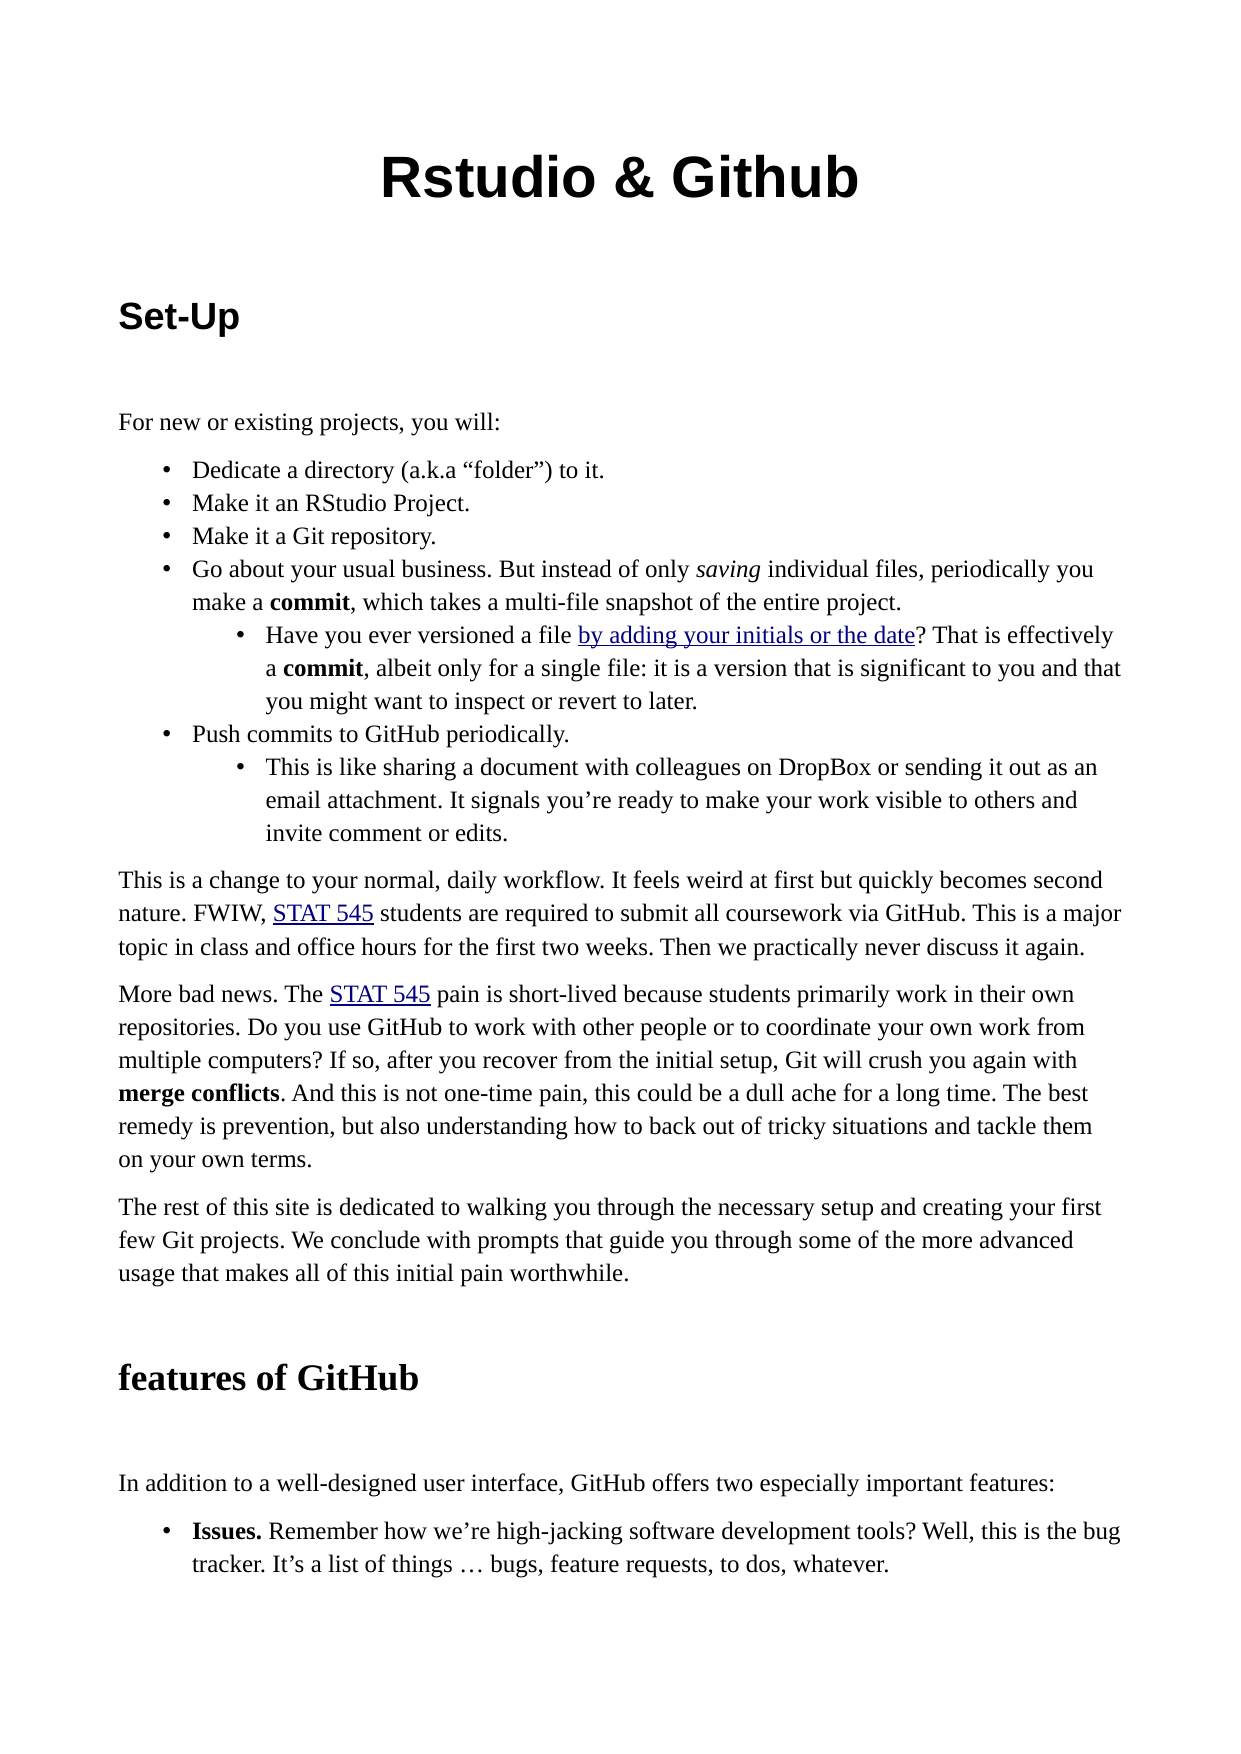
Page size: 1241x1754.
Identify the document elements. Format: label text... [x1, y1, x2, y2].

list Push commits to GitHub periodically. [162, 719, 1122, 748]
text More bad news. The STAT 545 pain is short-lived because students primarily work in their own repositories. Do you use GitHub to work with other people or to coordinate your own work from multiple computers? If so, after you recover from the initial setup, Git will crush you again with merge conflicts. And this is not one-time pain, this could be a dull ache for a long time. The best remedy is prevention, but also understanding how to back out of tricky situations and tackle them on your own terms. [118, 979, 1122, 1173]
list Dedicate a directory (a.k.a “folder”) to it. [162, 455, 1122, 483]
text The rest of this site is dedicated to walking you through the necessary setup and creating your first few Git projects. We conclude with prompts that guide you through some of the more advanced usage that makes all of this initial pain worthwhile. [118, 1192, 1122, 1287]
subtitle Set-Up [118, 293, 1122, 337]
text This is a change to your normal, daily workflow. It feels weird at first but quickly becomes second nature. FWIW, STAT 545 students are required to submit all coursework via GitHub. This is a major topic in class and office hours for the first two weeks. Then we practically never discuss it again. [118, 866, 1122, 960]
text For new or existing projects, you will: [118, 407, 1122, 436]
list Make it a Git repository. [162, 521, 1122, 549]
list Issues. Remember how we’re high-jacking software development tools? Well, this is the bug tracker. It’s a list of things … bugs, feature requests, to dos, whatever. [162, 1516, 1122, 1578]
list This is like sharing a document with colleagues on DropBox or sending it out as an email attachment. It signals you’re ready to make your work visible to others and invite comment or edits. [236, 752, 1122, 847]
subtitle features of GitHub [118, 1355, 1122, 1398]
list Make it an RStudio Project. [162, 488, 1122, 516]
text In addition to a well-designed user interface, GitHub offers two especially important features: [118, 1468, 1122, 1497]
list Go about your usual business. But instead of only saving individual files, periodically you make a commit, which takes a multi-file snapshot of the entire project. [162, 554, 1122, 616]
list Have you ever versioned a file by adding your initials or the date? That is effectively a commit, albeit only for a single file: it is a version that is significant to you and that you might want to inspect or revert to later. [236, 620, 1122, 714]
